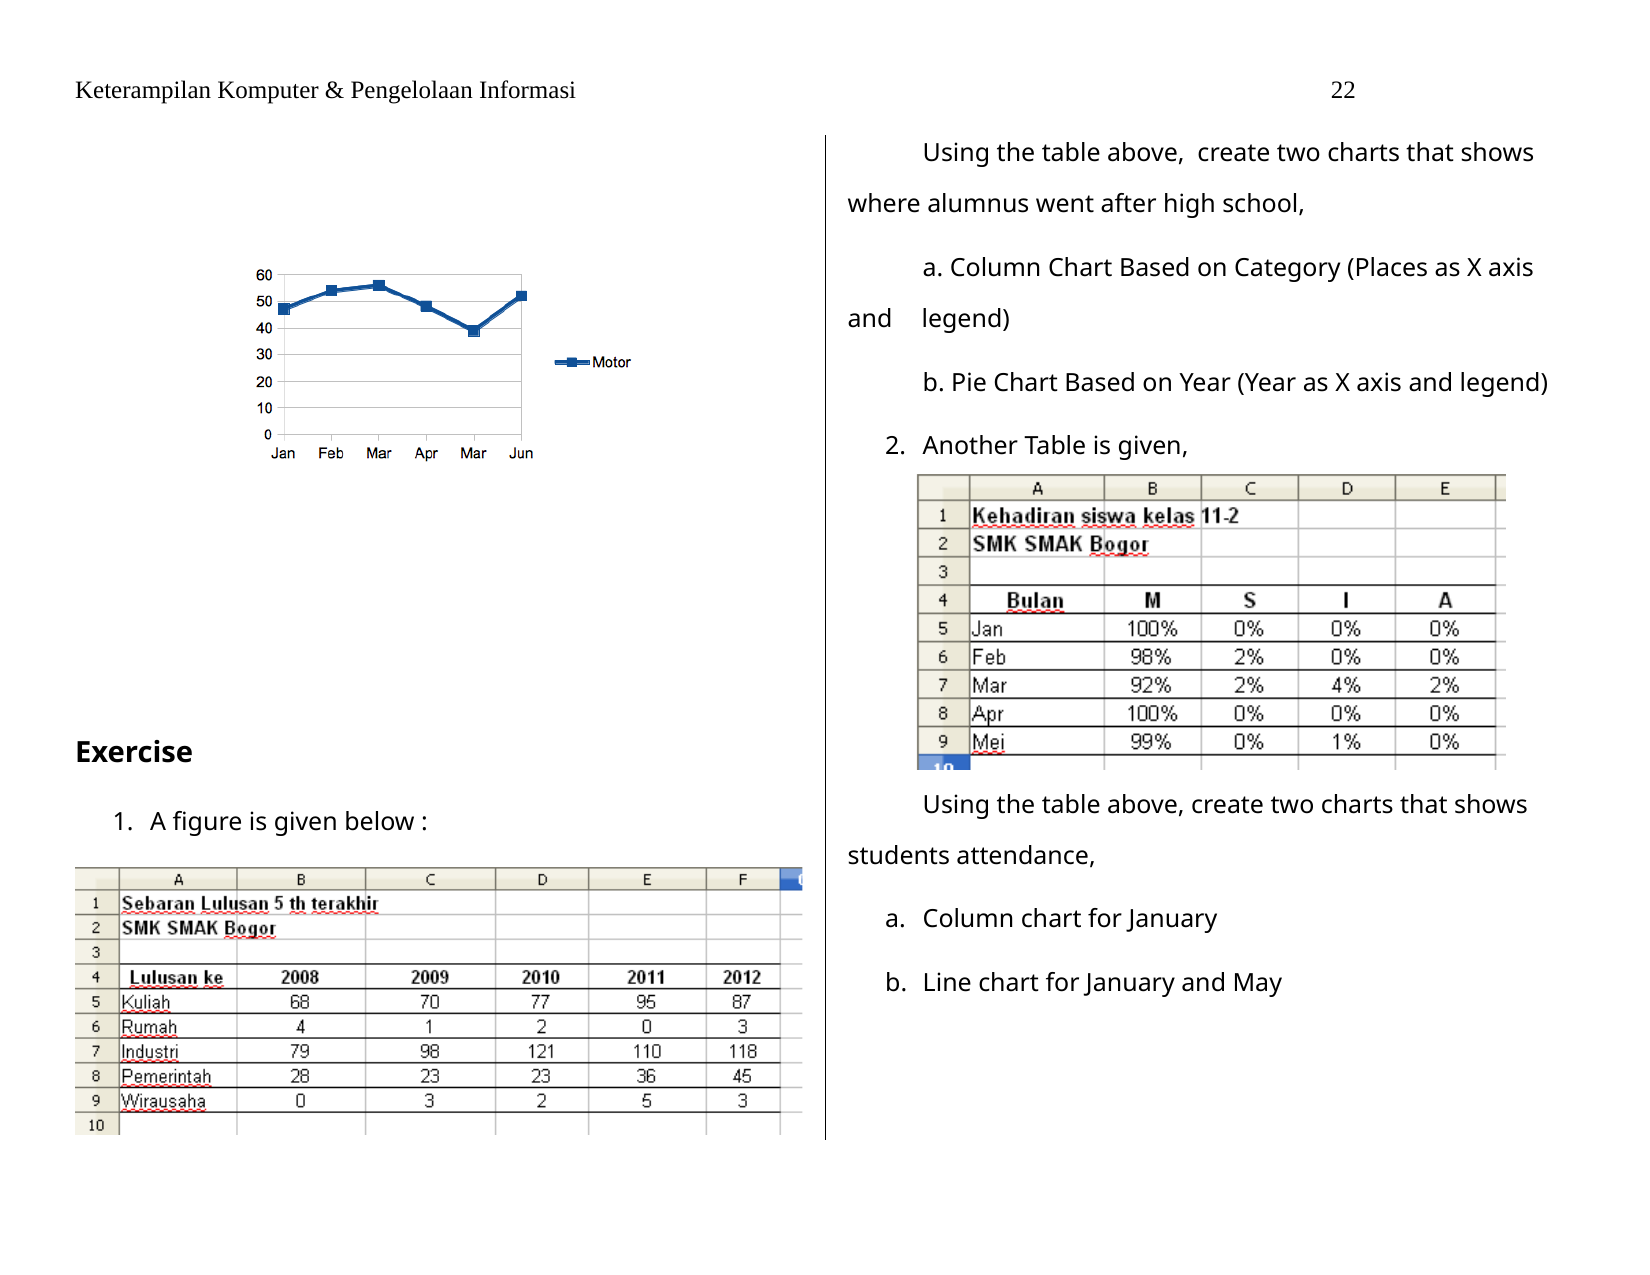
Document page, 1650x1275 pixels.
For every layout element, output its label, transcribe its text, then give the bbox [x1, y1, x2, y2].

list A figure is given below : [112, 803, 802, 837]
text b. Pie Chart Based on Year (Year as X axis and legend) [847, 364, 1575, 398]
list Another Table is given, [885, 428, 1575, 462]
picture [75, 867, 803, 1135]
list Column chart for January [885, 901, 1575, 935]
text a. Column Chart Based on Category (Places as X axis and legend) [847, 249, 1575, 335]
text Using the table above, create two charts that shows where alumnus went after high school, [847, 135, 1575, 220]
picture [241, 249, 637, 480]
picture [916, 474, 1506, 770]
subtitle Exercise [75, 731, 802, 771]
text Using the table above, create two charts that shows students attendance, [847, 491, 1575, 871]
list Line chart for January and May [885, 964, 1575, 998]
